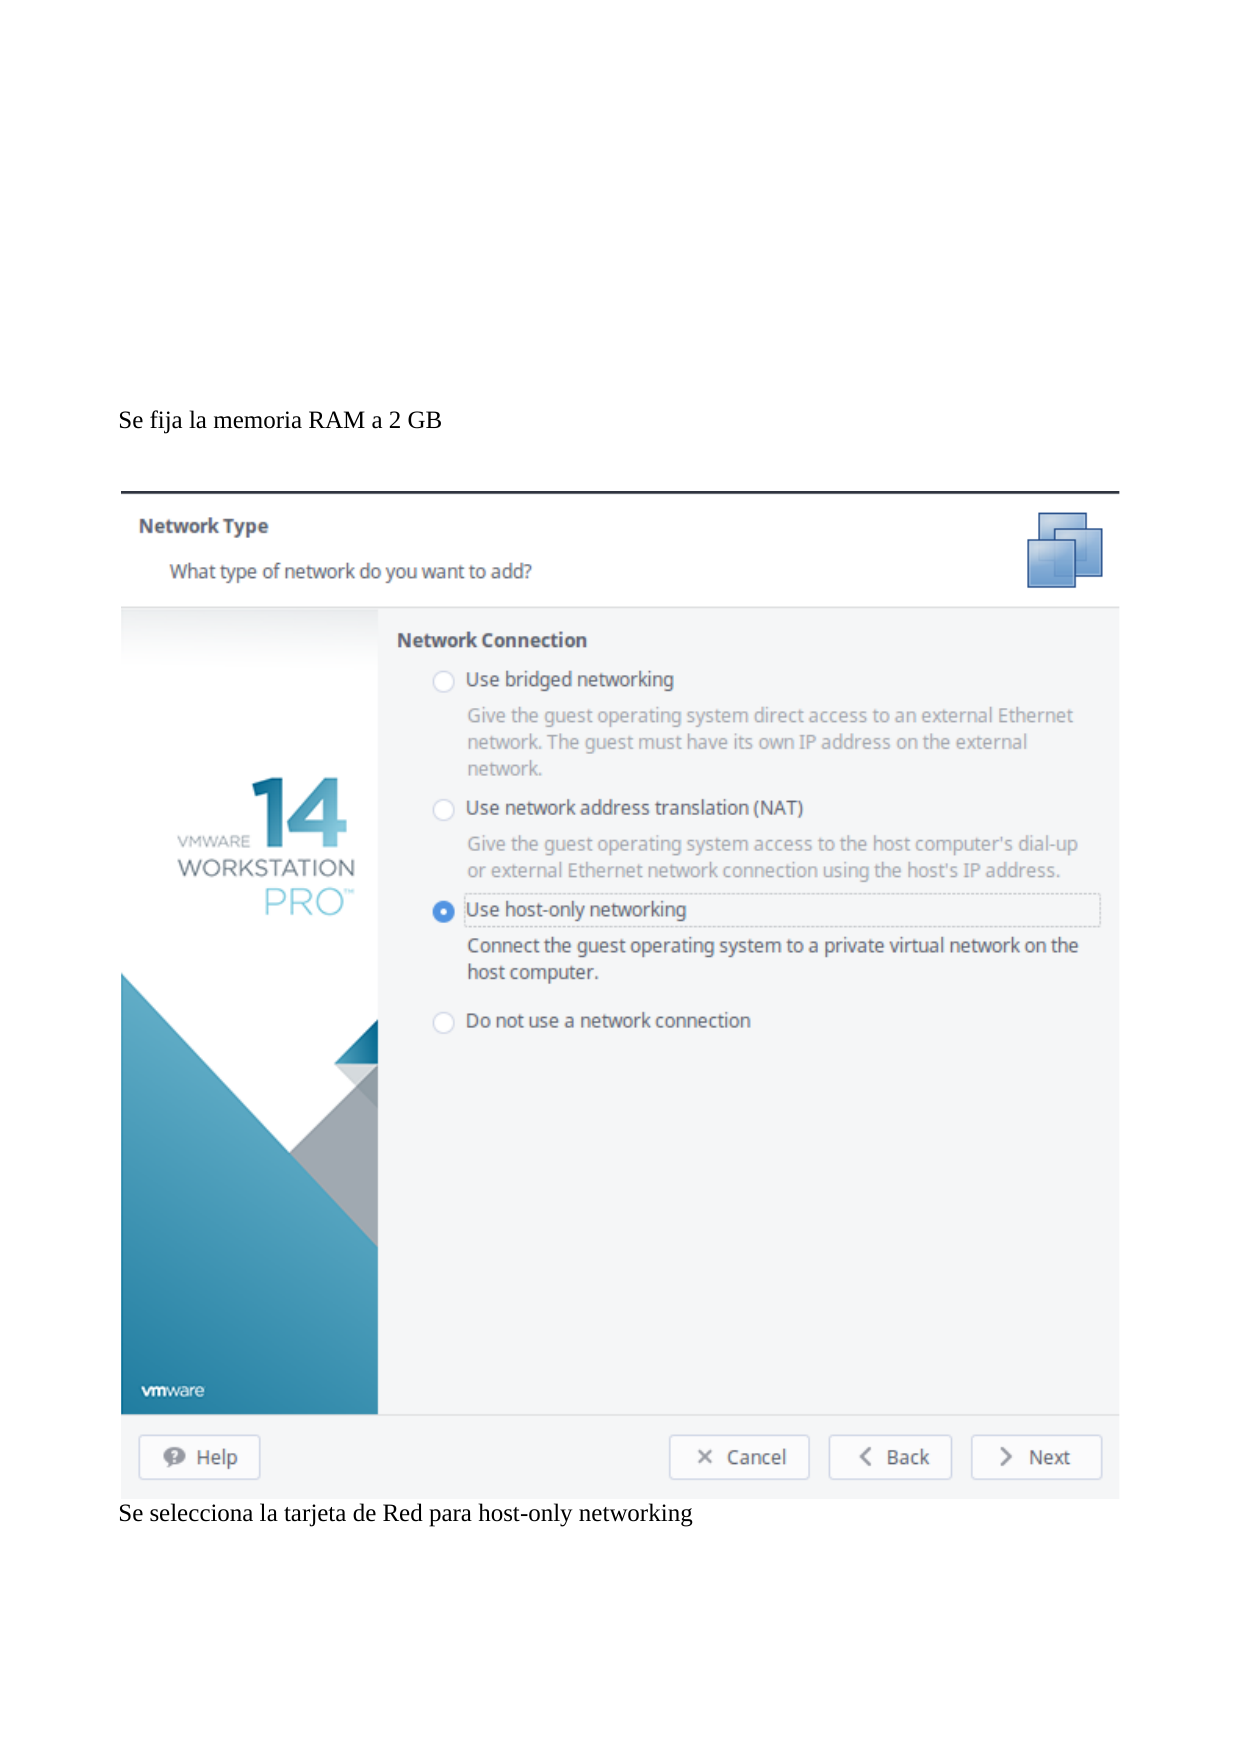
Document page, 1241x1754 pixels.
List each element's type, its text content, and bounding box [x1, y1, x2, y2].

text Se fija la memoria RAM a 2 GB [118, 406, 1122, 434]
text Se selecciona la tarjeta de Red para host-only networking [118, 803, 1122, 1527]
picture [121, 491, 1120, 1499]
